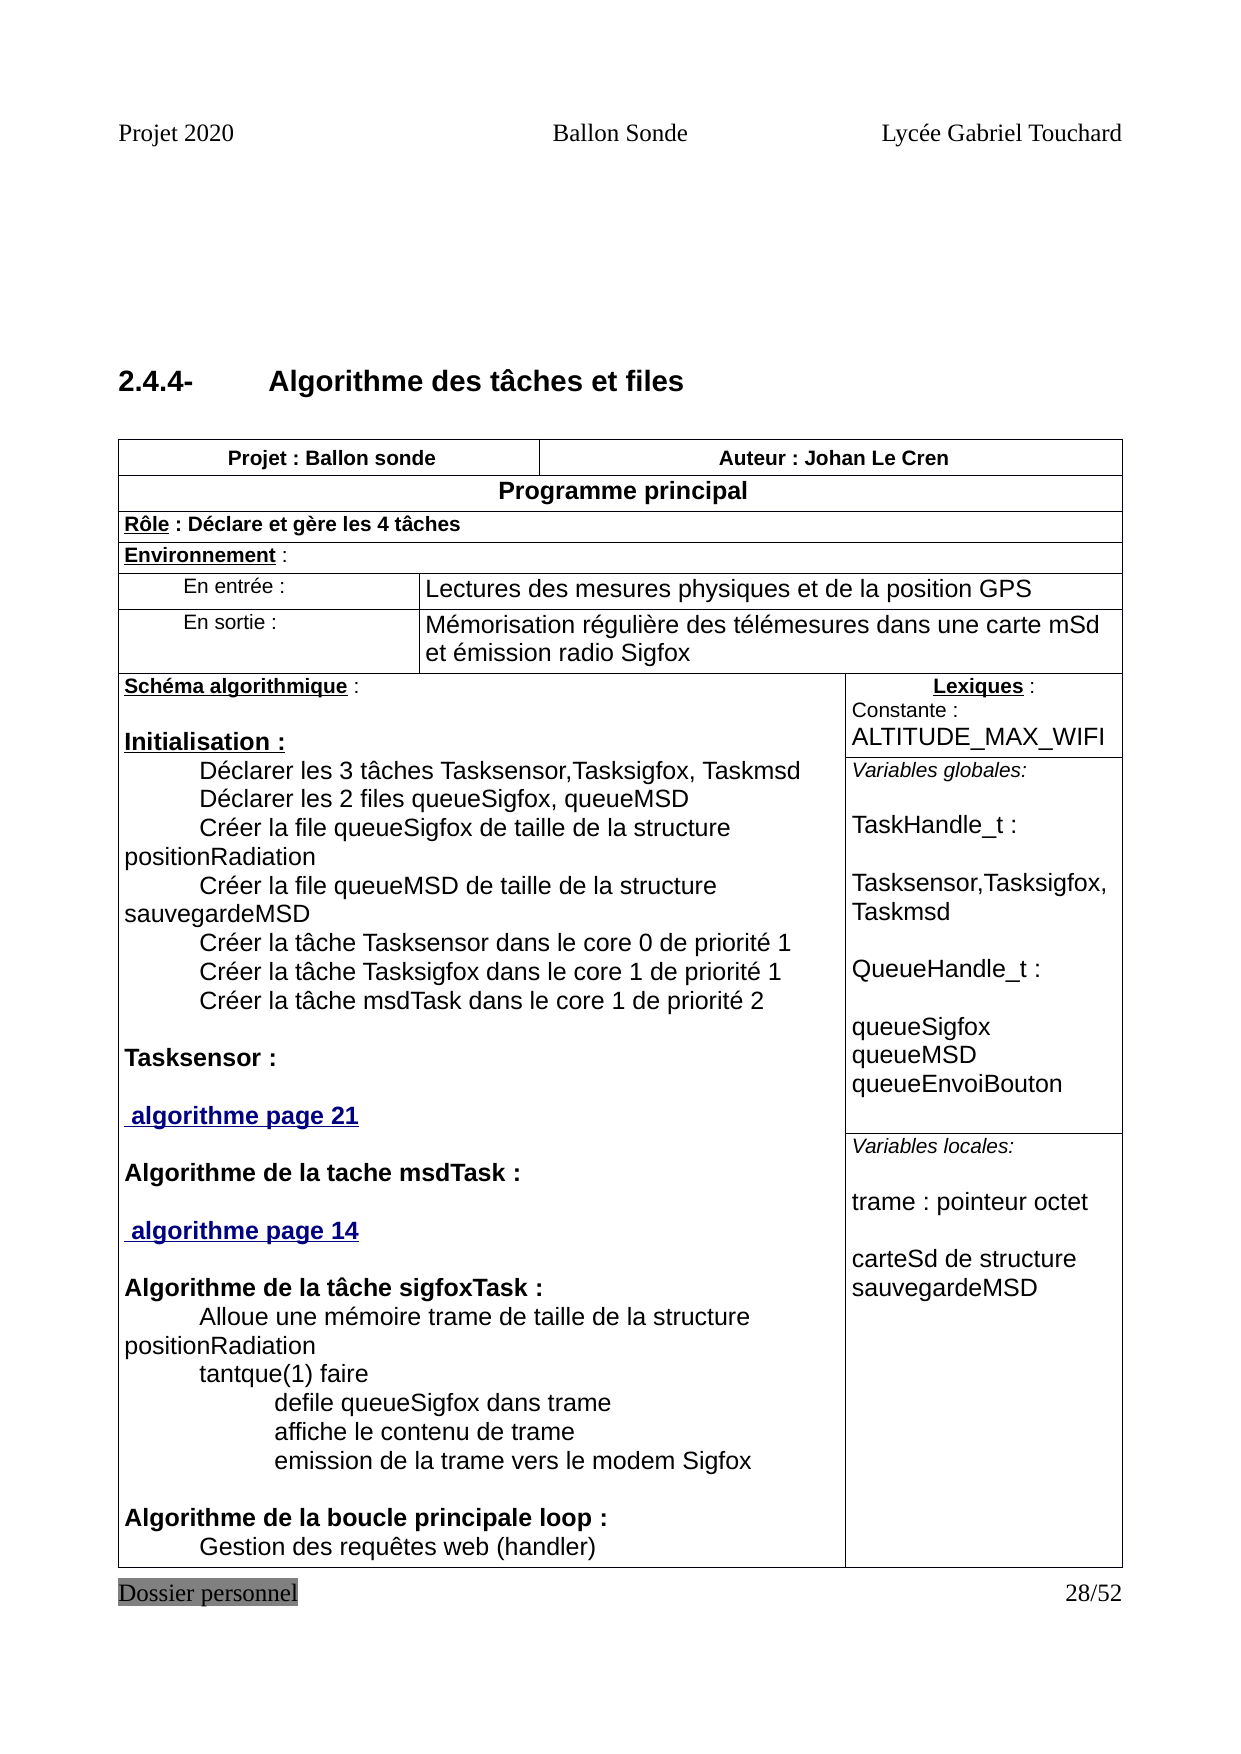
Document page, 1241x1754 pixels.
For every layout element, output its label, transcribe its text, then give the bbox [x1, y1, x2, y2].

table_cell Variables globales: TaskHandle_t : Tasksensor,Tasksigfox, Taskmsd QueueHandle_t : queueSigfox queueMSD queueEnvoiBouton [846, 758, 1122, 1133]
table_cell Variables locales: trame : pointeur octet carteSd de structure sauvegardeMSD [846, 1134, 1122, 1567]
table_cell Lectures des mesures physiques et de la position GPS [420, 574, 1122, 609]
table_cell En sortie : [119, 610, 419, 673]
table_header Auteur : Johan Le Cren [540, 440, 1122, 475]
table_cell Mémorisation régulière des télémesures dans une carte mSd et émission radio Sigfox [420, 610, 1122, 673]
table_cell Rôle : Déclare et gère les 4 tâches [119, 512, 1122, 542]
table_header Projet : Ballon sonde [119, 440, 539, 475]
table_cell En entrée : [119, 574, 419, 609]
table_cell Schéma algorithmique : Initialisation : Déclarer les 3 tâches Tasksensor,Tasksigfox, Taskmsd Déclarer les 2 files queueSigfox, queueMSD Créer la file queueSigfox de taille de la structure positionRadiation Créer la file queueMSD de taille de la structure sauvegardeMSD Créer la tâche Tasksensor dans le core 0 de priorité 1 Créer la tâche Tasksigfox dans le core 1 de priorité 1 Créer la tâche msdTask dans le core 1 de priorité 2 Tasksensor : algorithme page 21 Algorithme de la tache msdTask : algorithme page 14 Algorithme de la tâche sigfoxTask : Alloue une mémoire trame de taille de la structure positionRadiation tantque(1) faire defile queueSigfox dans trame affiche le contenu de trame emission de la trame vers le modem Sigfox Algorithme de la boucle principale loop : Gestion des requêtes web (handler) [119, 674, 845, 1567]
table_cell Environnement : [119, 543, 1122, 573]
table_cell Lexiques : Constante : ALTITUDE_MAX_WIFI [846, 674, 1122, 757]
table_cell Programme principal [119, 476, 1122, 511]
subtitle Algorithme des tâches et files [118, 363, 1122, 397]
